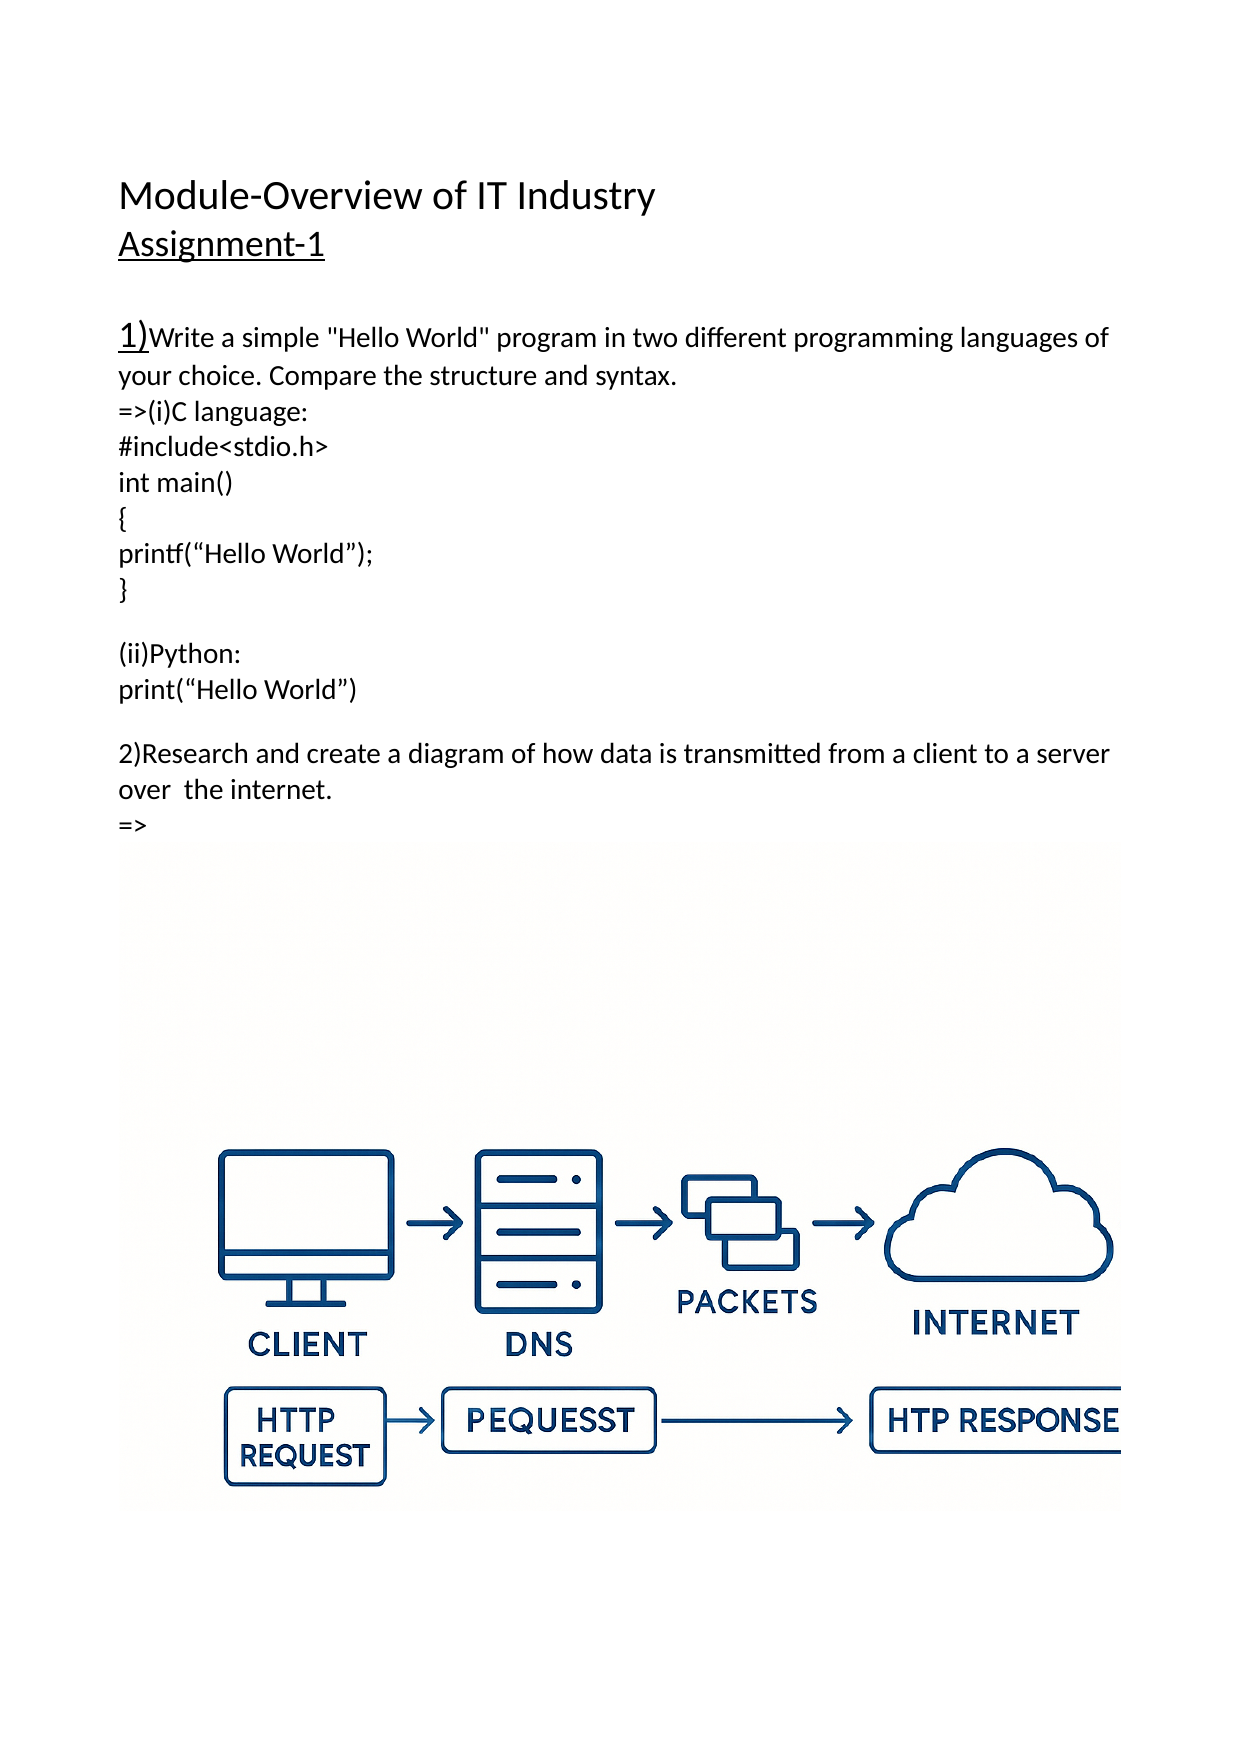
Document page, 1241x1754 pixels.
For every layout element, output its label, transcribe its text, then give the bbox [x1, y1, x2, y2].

text => [118, 807, 1122, 842]
text #include<stdio.h> [118, 428, 1122, 464]
text } [118, 571, 1122, 607]
text print(“Hello World”) [118, 671, 1122, 707]
text int main() [118, 464, 1122, 500]
text 1)Write a simple "Hello World" program in two different programming languages of your choice. Compare the structure and syntax. [118, 311, 1122, 393]
text Module-Overview of IT Industry [118, 169, 1122, 220]
text (ii)Python: [118, 635, 1122, 671]
text { [118, 500, 1122, 535]
text Assignment-1 [118, 220, 1122, 266]
text printf(“Hello World”); [118, 535, 1122, 571]
text =>(i)C language: [118, 393, 1122, 428]
text 2)Research and create a diagram of how data is transmitted from a client to a server over the internet. [118, 735, 1122, 807]
